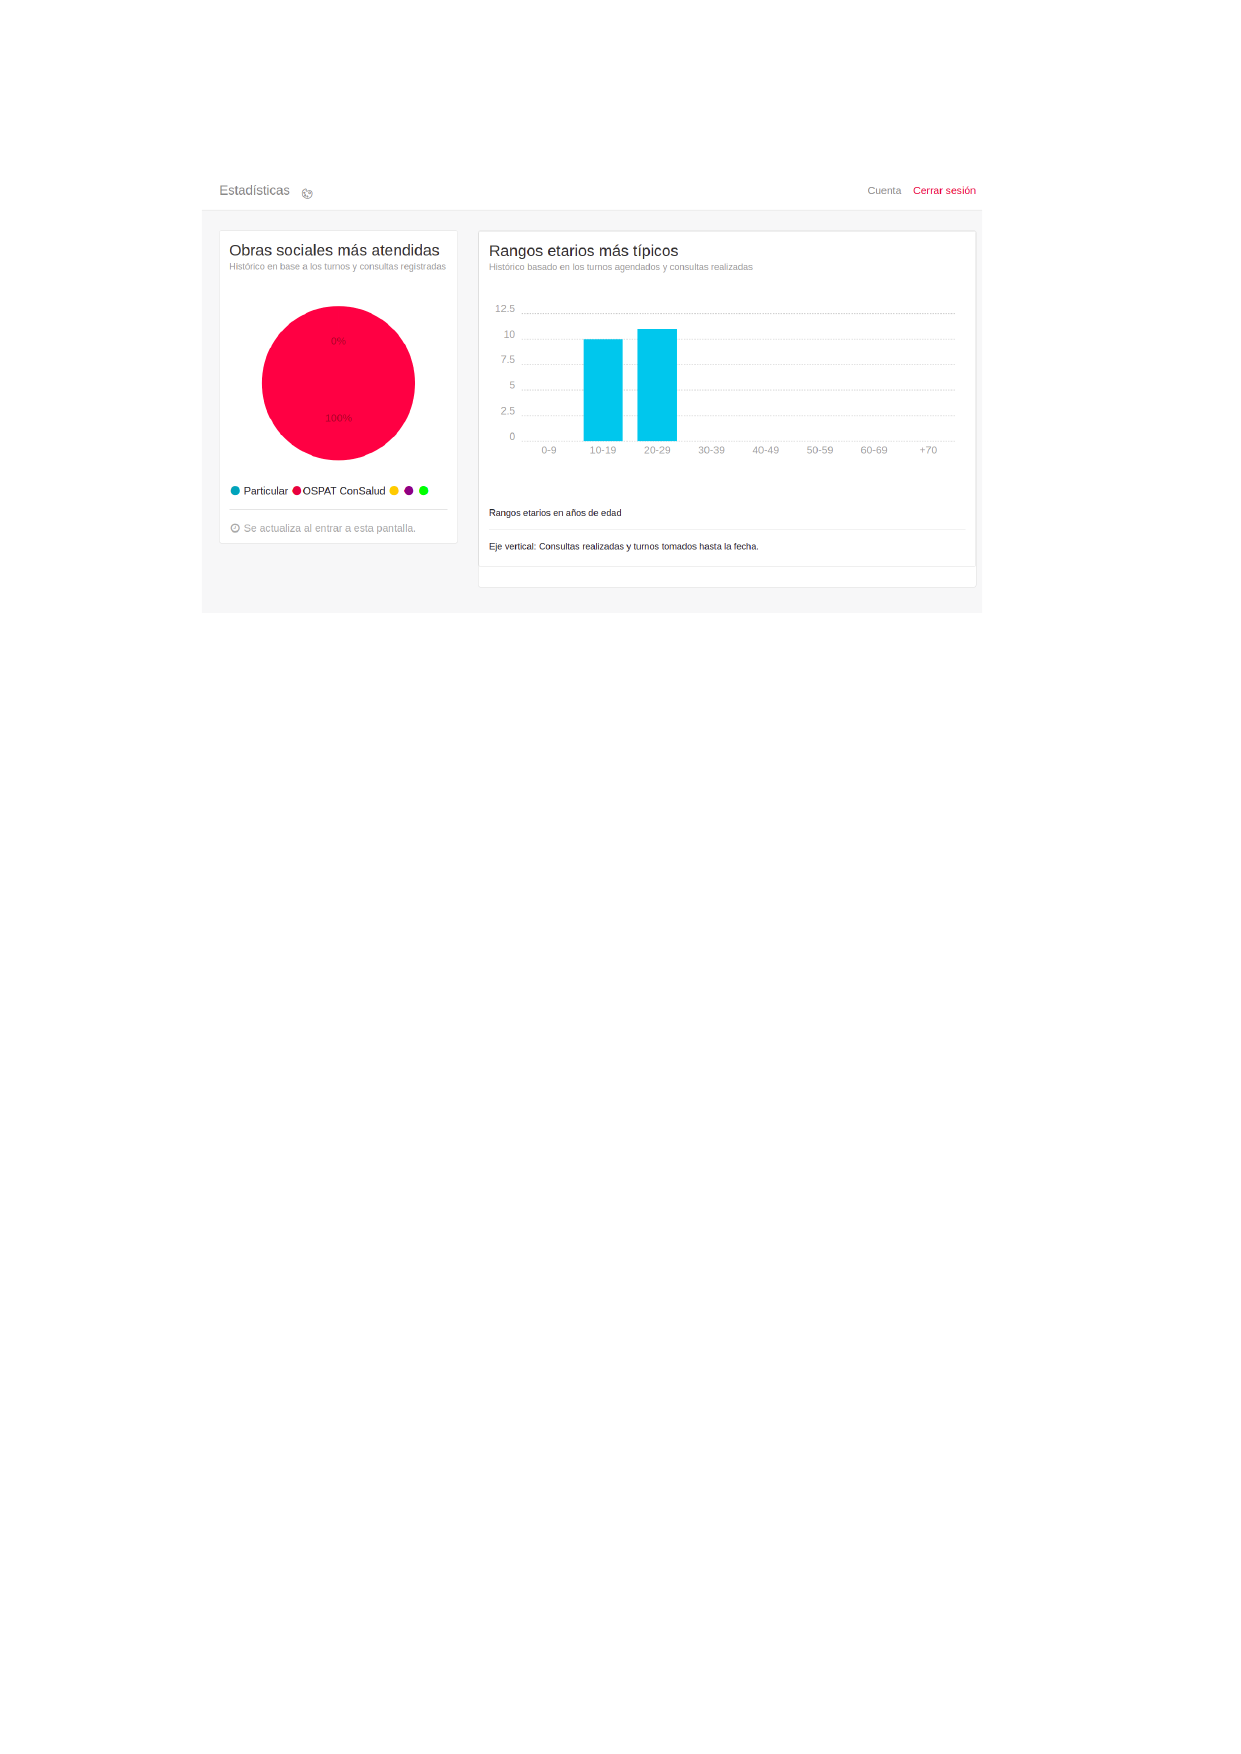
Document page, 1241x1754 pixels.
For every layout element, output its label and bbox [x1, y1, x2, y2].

picture [201, 174, 983, 613]
